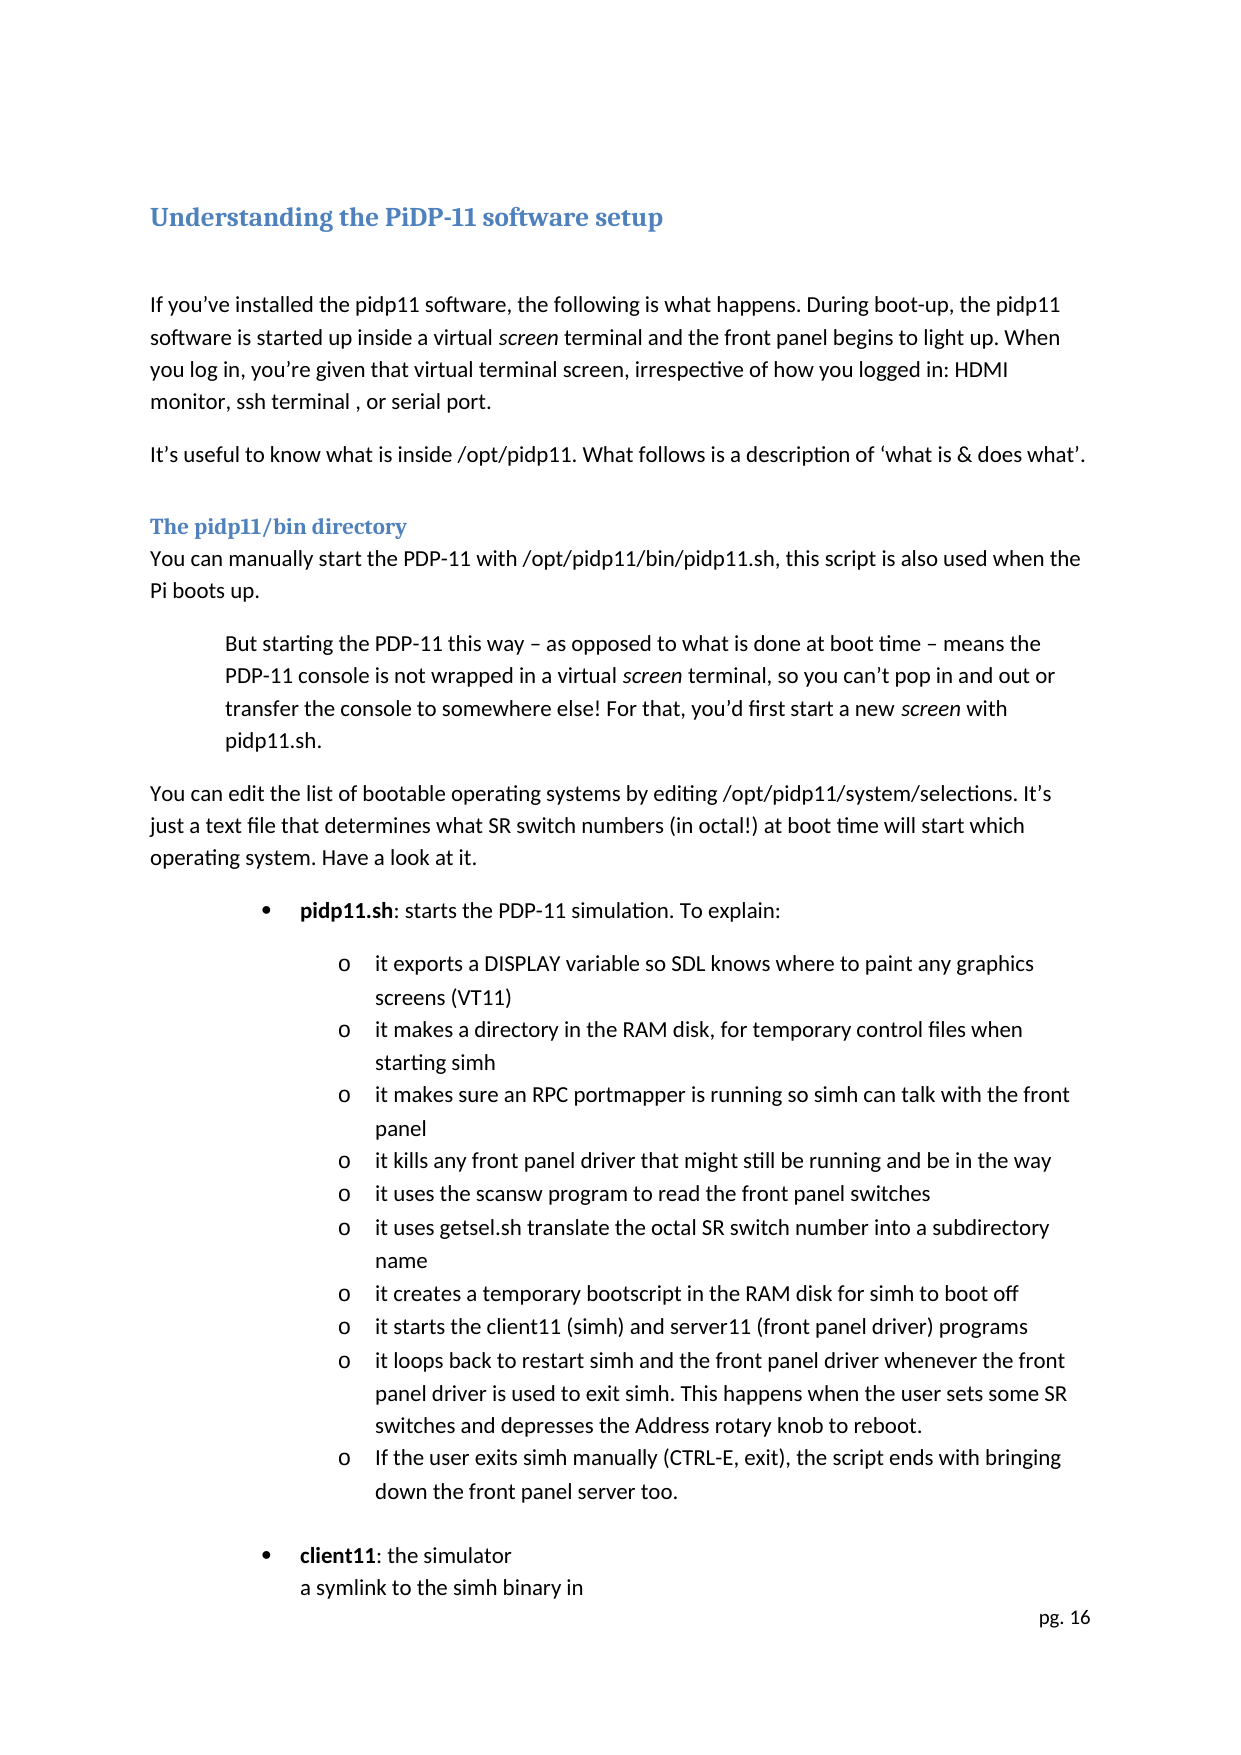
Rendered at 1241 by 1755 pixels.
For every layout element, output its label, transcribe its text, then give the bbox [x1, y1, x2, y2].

subtitle The pidp11/bin directory [150, 514, 1090, 540]
list it creates a temporary bootscript in the RAM disk for simh to boot off [337, 1279, 1090, 1308]
text But starting the PDP-11 this way – as opposed to what is done at boot time – means the PDP-11 console is not wrapped in a virtual screen terminal, so you can’t pop in and out or transfer the console to somewhere else! For that, you’d first start a new screen with pidp11.sh. [225, 629, 1090, 754]
list it exports a DISPLAY variable so SDL knows where to paint any graphics screens (VT11) [337, 949, 1090, 1011]
text It’s useful to know what is inside /opt/pidp11. What follows is a description of ‘what is & does what’. [150, 440, 1090, 468]
text You can edit the list of bootable operating systems by editing /opt/pidp11/system/selections. It’s just a text file that determines what SR switch numbers (in octal!) at boot time will start which operating system. Have a look at it. [150, 779, 1090, 871]
list it starts the client11 (simh) and server11 (front panel driver) programs [337, 1312, 1090, 1341]
list it uses getsel.sh translate the octal SR switch number into a subdirectory name [337, 1213, 1090, 1274]
text You can manually start the PDP-11 with /opt/pidp11/bin/pidp11.sh, this script is also used when the Pi boots up. [150, 544, 1090, 604]
list pidp11.sh: starts the PDP-11 simulation. To explain: [262, 896, 1090, 924]
list it makes a directory in the RAM disk, for temporary control files when starting simh [337, 1015, 1090, 1076]
list client11: the simulator a symlink to the simh binary in [262, 1541, 1090, 1601]
subtitle Understanding the PiDP-11 software setup [150, 202, 1090, 233]
list it uses the scansw program to read the front panel switches [337, 1179, 1090, 1209]
list it makes sure an RPC portmapper is running so simh can talk with the front panel [337, 1081, 1090, 1142]
list it loops back to restart simh and the front panel driver whenever the front panel driver is used to exit simh. This happens when the user sets some SR switches and depresses the Address rotary knob to reboot. [337, 1346, 1090, 1439]
list it kills any front panel driver that might still be running and be in the way [337, 1146, 1090, 1175]
text If you’ve installed the pidp11 software, the following is what happens. During boot-up, the pidp11 software is started up inside a virtual screen terminal and the front panel begins to light up. When you log in, you’re given that virtual terminal screen, irrespective of how you logged in: HDMI monitor, ssh terminal , or serial port. [150, 291, 1090, 415]
list If the user exits simh manually (CTRL-E, exit), the script ends with bringing down the front panel server too. [337, 1443, 1090, 1537]
